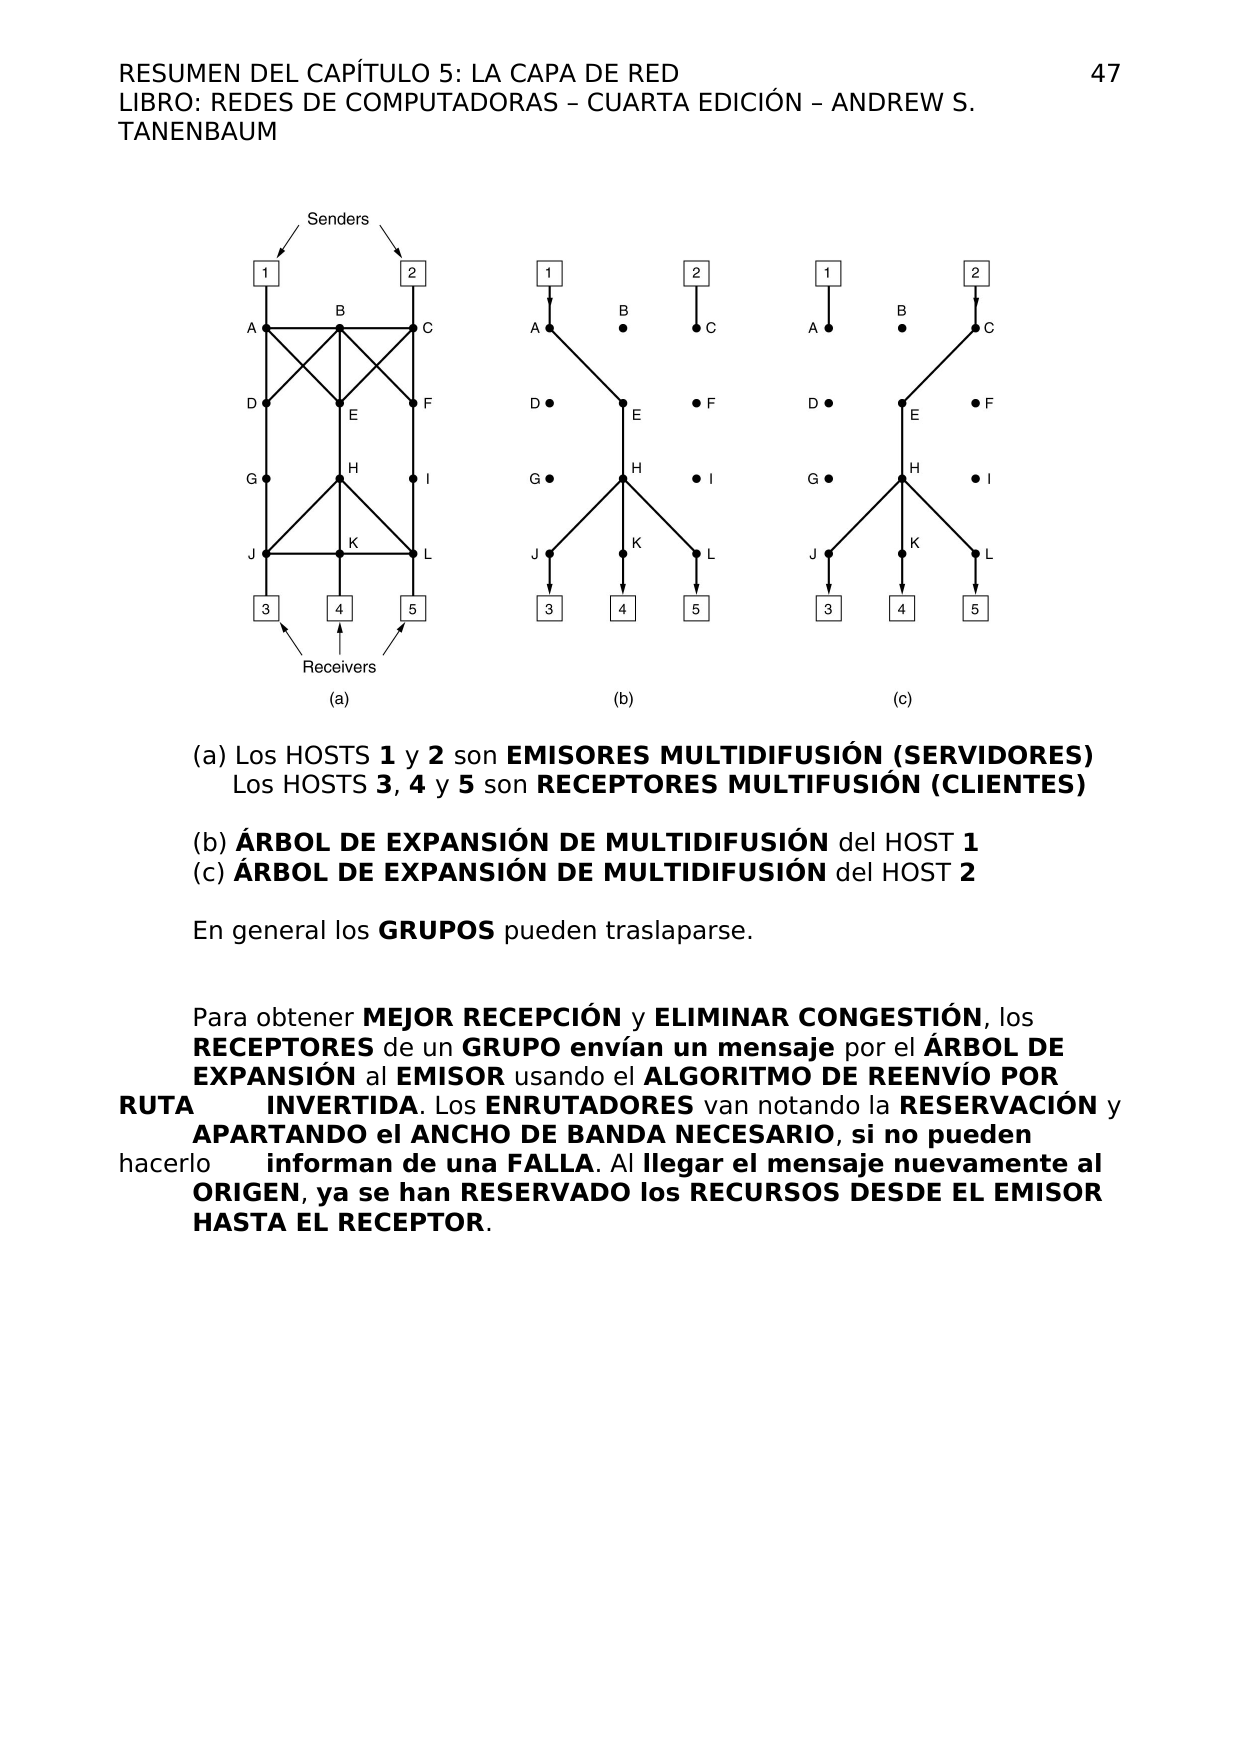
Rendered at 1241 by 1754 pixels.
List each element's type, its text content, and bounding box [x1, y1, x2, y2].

text Los HOSTS 3, 4 y 5 son RECEPTORES MULTIFUSIÓN (CLIENTES) [118, 770, 1122, 799]
text (a) Los HOSTS 1 y 2 son EMISORES MULTIDIFUSIÓN (SERVIDORES) [118, 176, 1122, 770]
text (c) ÁRBOL DE EXPANSIÓN DE MULTIDIFUSIÓN del HOST 2 [118, 858, 1122, 887]
text (b) ÁRBOL DE EXPANSIÓN DE MULTIDIFUSIÓN del HOST 1 [118, 828, 1122, 858]
text Para obtener MEJOR RECEPCIÓN y ELIMINAR CONGESTIÓN, los RECEPTORES de un GRUPO envían un mensaje por el ÁRBOL DE EXPANSIÓN al EMISOR usando el ALGORITMO DE REENVÍO POR RUTA INVERTIDA. Los ENRUTADORES van notando la RESERVACIÓN y APARTANDO el ANCHO DE BANDA NECESARIO, si no pueden hacerlo informan de una FALLA. Al llegar el mensaje nuevamente al ORIGEN, ya se han RESERVADO los RECURSOS DESDE EL EMISOR HASTA EL RECEPTOR. [118, 1003, 1122, 1237]
text En general los GRUPOS pueden traslaparse. [118, 916, 1122, 945]
picture [206, 176, 1034, 741]
